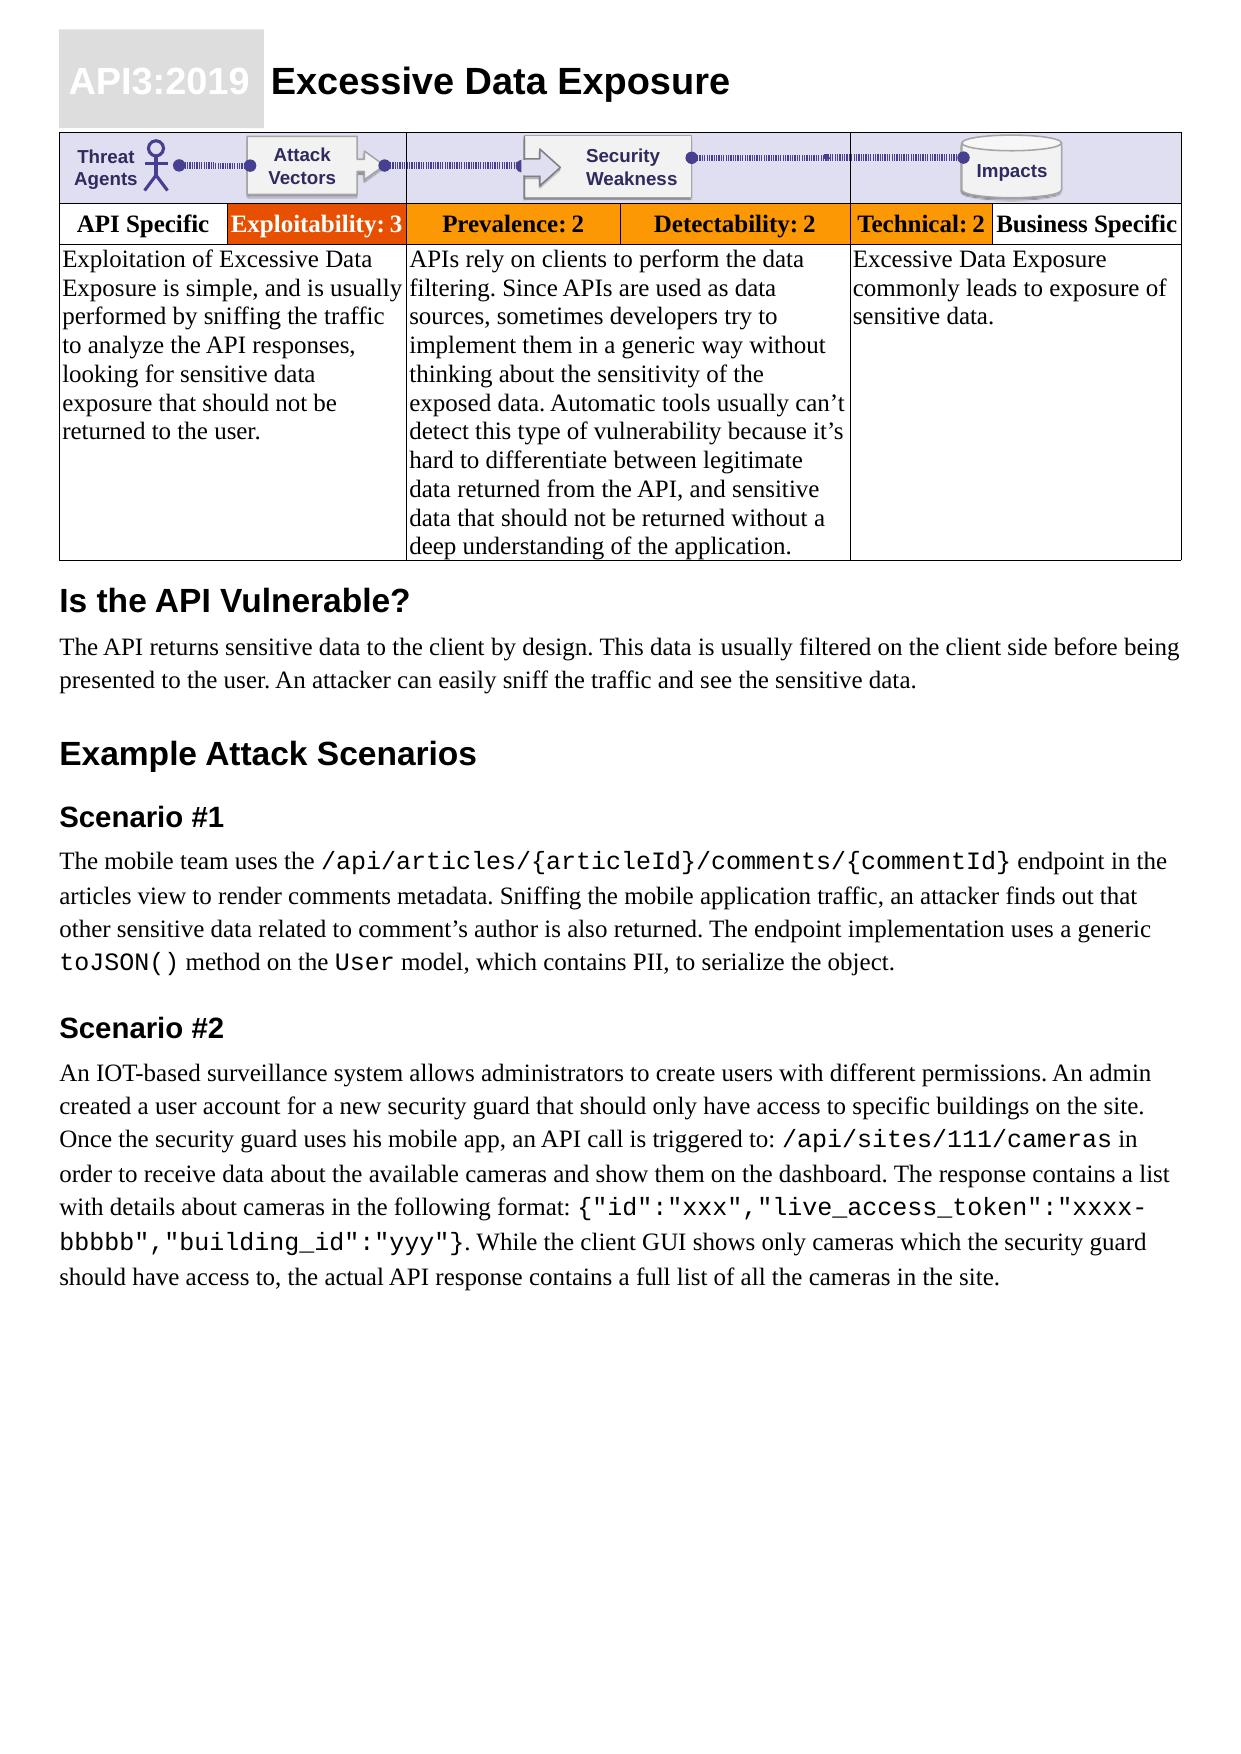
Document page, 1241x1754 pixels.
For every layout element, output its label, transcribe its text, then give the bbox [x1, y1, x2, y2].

subtitle Example Attack Scenarios [59, 734, 1181, 772]
table_cell Technical: 2 [851, 204, 992, 244]
text The mobile team uses the /api/articles/{articleId}/comments/{commentId} endpoint in the articles view to render comments metadata. Sniffing the mobile application traffic, an attacker finds out that other sensitive data related to comment’s author is also returned. The endpoint implementation uses a generic toJSON() method on the User model, which contains PII, to serialize the object. [59, 846, 1181, 978]
table_cell API Specific [60, 204, 227, 244]
table_cell Business Specific [993, 204, 1181, 244]
table_header [60, 133, 227, 203]
table_cell APIs rely on clients to perform the data filtering. Since APIs are used as data sources, sometimes developers try to implement them in a generic way without thinking about the sensitivity of the exposed data. Automatic tools usually can’t detect this type of vulnerability because it’s hard to differentiate between legitimate data returned from the API, and sensitive data that should not be returned without a deep understanding of the application. [407, 245, 850, 560]
table_cell Exploitation of Excessive Data Exposure is simple, and is usually performed by sniffing the traffic to analyze the API responses, looking for sensitive data exposure that should not be returned to the user. [60, 245, 406, 560]
table_header [992, 133, 1181, 203]
subtitle Scenario #2 [59, 1011, 1181, 1045]
table_cell Detectability: 2 [621, 204, 850, 244]
table_header [407, 133, 620, 203]
table_cell Prevalence: 2 [407, 204, 620, 244]
subtitle Is the API Vulnerable? [59, 581, 1181, 620]
table_cell Excessive Data Exposure commonly leads to exposure of sensitive data. [851, 245, 1181, 560]
text The API returns sensitive data to the client by design. This data is usually filtered on the client side before being presented to the user. An attacker can easily sniff the traffic and see the sensitive data. [59, 632, 1181, 694]
text An IOT-based surveillance system allows administrators to create users with different permissions. An admin created a user account for a new security guard that should only have access to specific buildings on the site. Once the security guard uses his mobile app, an API call is triggered to: /api/sites/111/cameras in order to receive data about the available cameras and show them on the dashboard. The response contains a list with details about cameras in the following format: {"id":"xxx","live_access_token":"xxxx-bbbbb","building_id":"yyy"}. While the client GUI shows only cameras which the security guard should have access to, the actual API response contains a full list of all the cameras in the site. [59, 1058, 1181, 1291]
table_cell Exploitability: 3 [228, 204, 406, 244]
table_header [620, 133, 850, 203]
table_header [851, 133, 992, 203]
subtitle Scenario #1 [59, 799, 1181, 833]
table_header [227, 133, 406, 203]
